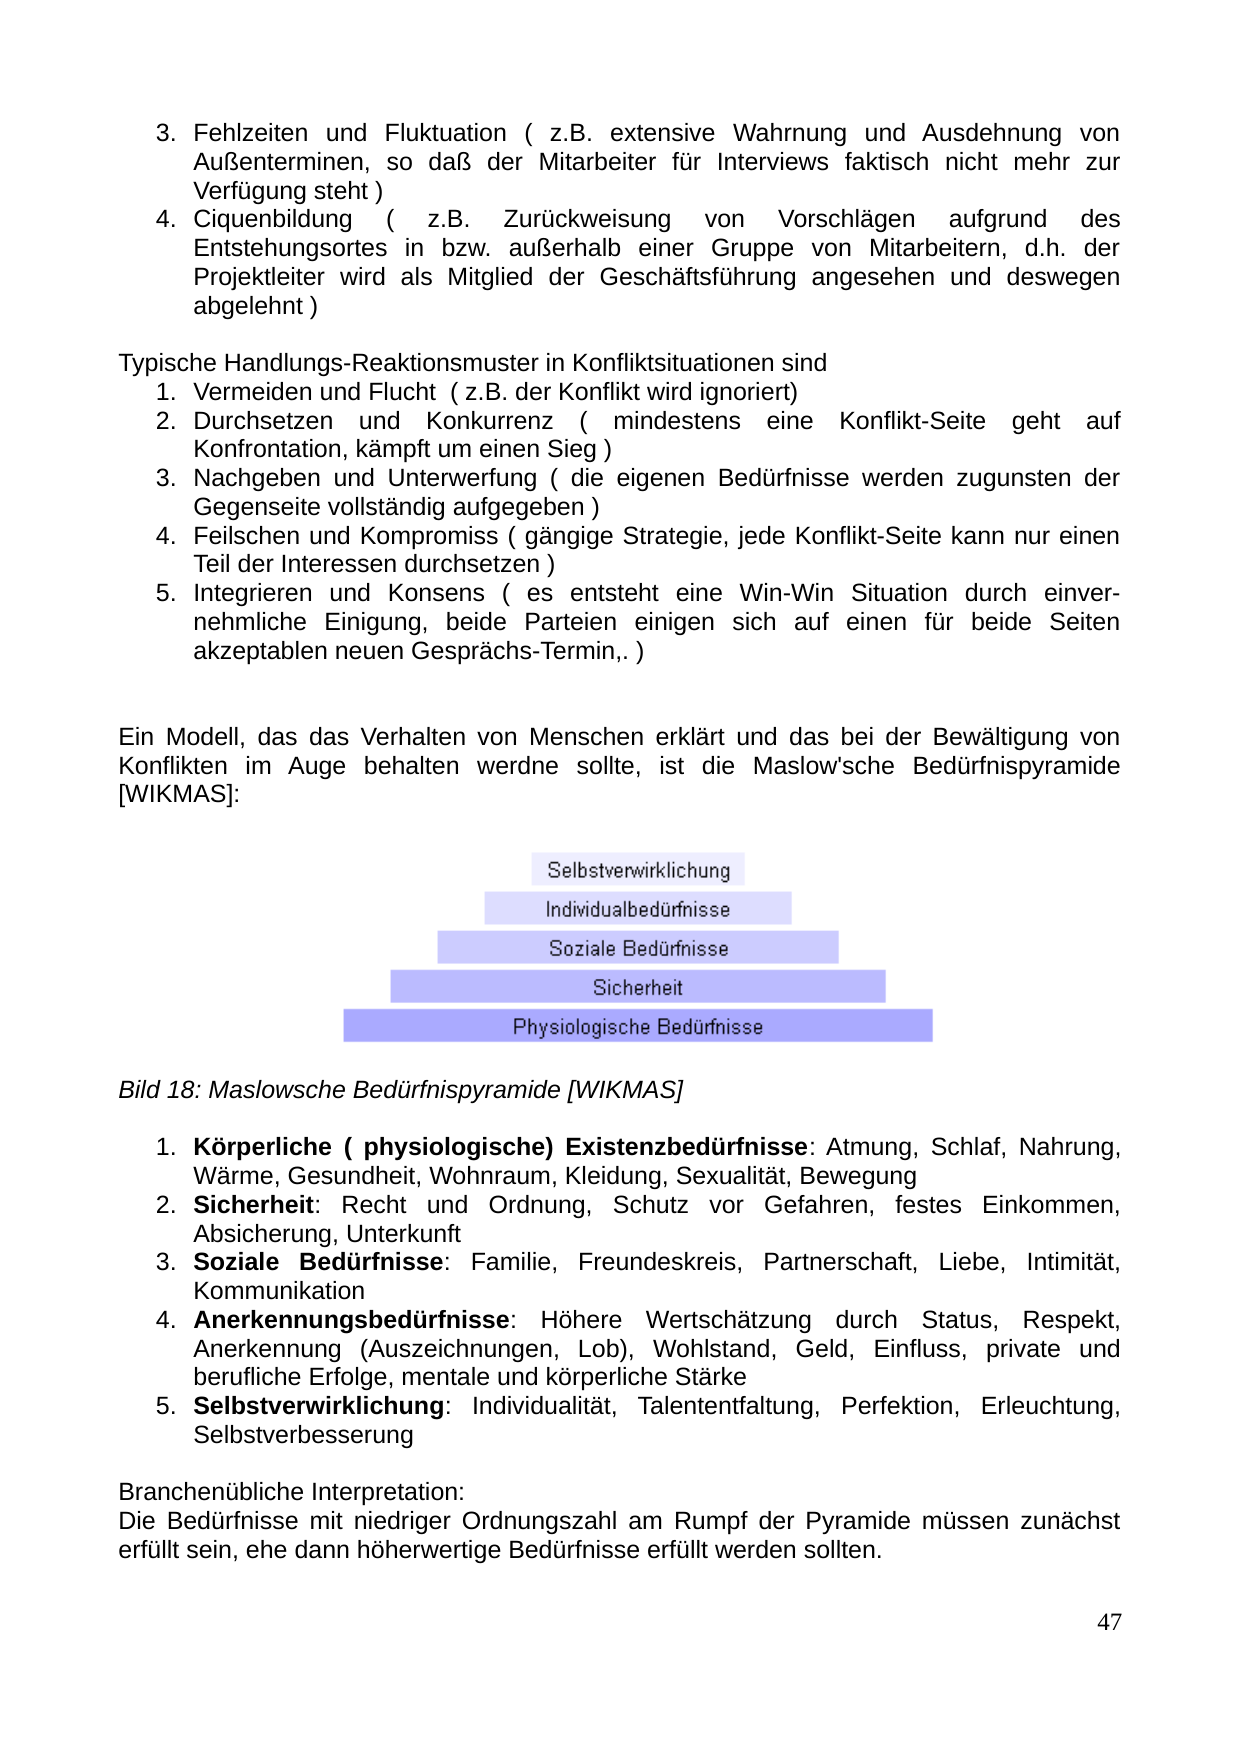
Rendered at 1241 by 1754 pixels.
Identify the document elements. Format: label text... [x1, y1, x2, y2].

list Selbstverwirklichung: Individualität, Talententfaltung, Perfektion, Erleuchtung, Selbstverbesserung [156, 1391, 1122, 1448]
list Körperliche ( physiologische) Existenzbedürfnisse: Atmung, Schlaf, Nahrung, Wärme, Gesundheit, Wohnraum, Kleidung, Sexualität, Bewegung [156, 1132, 1122, 1190]
list Durchsetzen und Konkurrenz ( mindestens eine Konflikt-Seite geht auf Konfrontation, kämpft um einen Sieg ) [156, 406, 1122, 463]
list Sicherheit: Recht und Ordnung, Schutz vor Gefahren, festes Einkommen, Absicherung, Unterkunft [156, 1190, 1122, 1247]
text Bild 18: Maslowsche Bedürfnispyramide [WIKMAS] [118, 808, 1122, 1103]
text Die Bedürfnisse mit niedriger Ordnungszahl am Rumpf der Pyramide müssen zunächst erfüllt sein, ehe dann höherwertige Bedürfnisse erfüllt werden sollten. [118, 1506, 1122, 1563]
list Ciquenbildung ( z.B. Zurückweisung von Vorschlägen aufgrund des Entstehungsortes in bzw. außerhalb einer Gruppe von Mitarbeitern, d.h. der Projektleiter wird als Mitglied der Geschäftsführung angesehen und deswegen abgelehnt ) [156, 204, 1122, 319]
list Anerkennungsbedürfnisse: Höhere Wertschätzung durch Status, Respekt, Anerkennung (Auszeichnungen, Lob), Wohlstand, Geld, Einfluss, private und berufliche Erfolge, mentale und körperliche Stärke [156, 1305, 1122, 1391]
list Feilschen und Kompromiss ( gängige Strategie, jede Konflikt-Seite kann nur einen Teil der Interessen durchsetzen ) [156, 521, 1122, 578]
list Integrieren und Konsens ( es entsteht eine Win-Win Situation durch einver-nehmliche Einigung, beide Parteien einigen sich auf einen für beide Seiten akzeptablen neuen Gesprächs-Termin,. ) [156, 578, 1122, 664]
text Branchenübliche Interpretation: [118, 1477, 1122, 1506]
text Ein Modell, das das Verhalten von Menschen erklärt und das bei der Bewältigung von Konflikten im Auge behalten werdne sollte, ist die Maslow'sche Bedürfnispyramide [WIKMAS]: [118, 722, 1122, 808]
list Nachgeben und Unterwerfung ( die eigenen Bedürfnisse werden zugunsten der Gegenseite vollständig aufgegeben ) [156, 463, 1122, 521]
list Fehlzeiten und Fluktuation ( z.B. extensive Wahrnung und Ausdehnung von Außenterminen, so daß der Mitarbeiter für Interviews faktisch nicht mehr zur Verfügung steht ) [156, 118, 1122, 204]
list Vermeiden und Flucht ( z.B. der Konflikt wird ignoriert) [156, 377, 1122, 406]
list Soziale Bedürfnisse: Familie, Freundeskreis, Partnerschaft, Liebe, Intimität, Kommunikation [156, 1247, 1122, 1305]
text Typische Handlungs-Reaktionsmuster in Konfliktsituationen sind [118, 348, 1122, 377]
